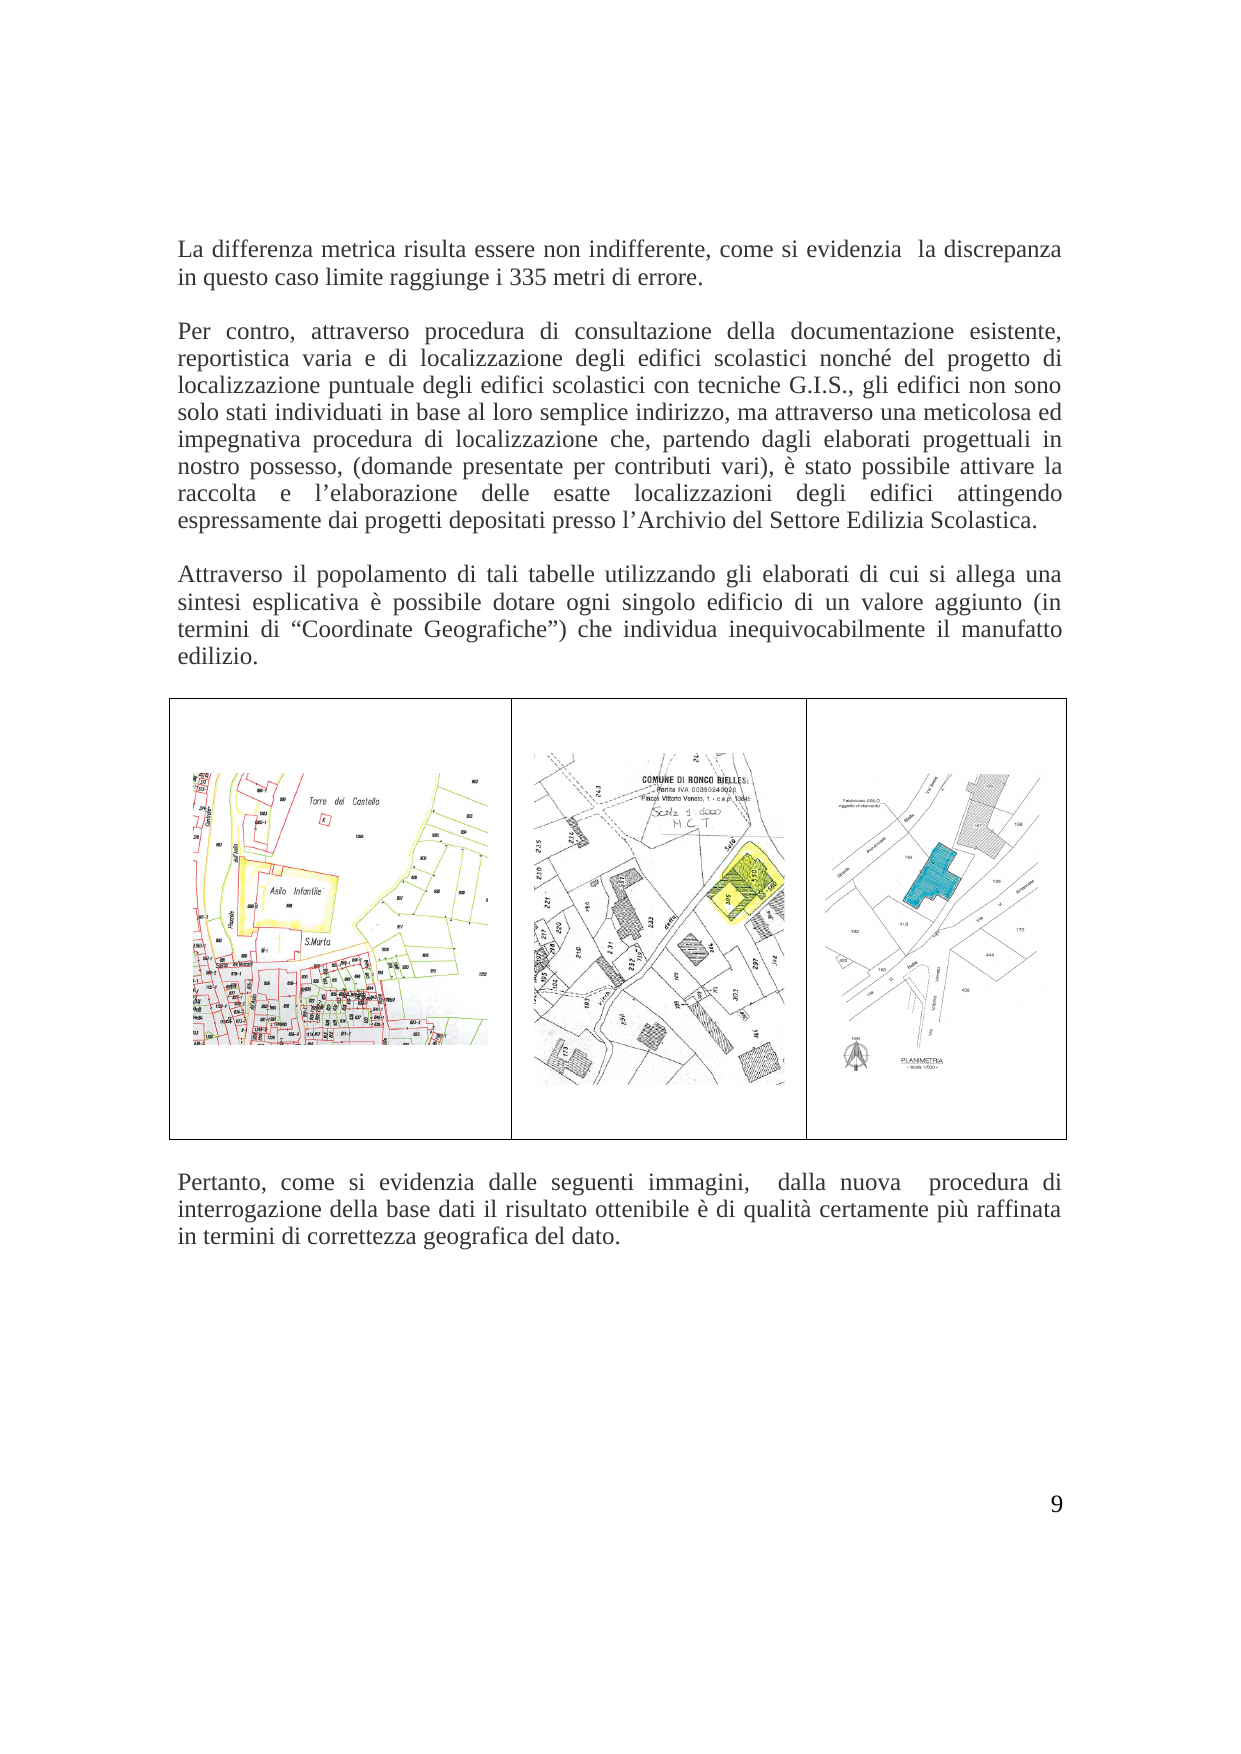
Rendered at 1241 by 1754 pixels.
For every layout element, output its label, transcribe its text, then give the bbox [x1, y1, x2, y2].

text Pertanto, come si evidenzia dalle seguenti immagini, dalla nuova procedura di interrogazione della base dati il risultato ottenibile è di qualità certamente più raffinata in termini di correttezza geografica del dato. [177, 1169, 1063, 1250]
text La differenza metrica risulta essere non indifferente, come si evidenzia la discrepanza in questo caso limite raggiunge i 335 metri di errore. [177, 236, 1063, 290]
picture [555, 753, 785, 1085]
picture [825, 763, 1049, 1076]
text Per contro, attraverso procedura di consultazione della documentazione esistente, reportistica varia e di localizzazione degli edifici scolastici nonché del progetto di localizzazione puntuale degli edifici scolastici con tecniche G.I.S., gli edifici non sono solo stati individuati in base al loro semplice indirizzo, ma attraverso una meticolosa ed impegnativa procedura di localizzazione che, partendo dagli elaborati progettuali in nostro possesso, (domande presentate per contributi vari), è stato possibile attivare la raccolta e l’elaborazione delle esatte localizzazioni degli edifici attingendo espressamente dai progetti depositati presso l’Archivio del Settore Edilizia Scolastica. [177, 317, 1063, 534]
text Attraverso il popolamento di tali tabelle utilizzando gli elaborati di cui si allega una sintesi esplicativa è possibile dotare ogni singolo edificio di un valore aggiunto (in termini di “Coordinate Geografiche”) che individua inequivocabilmente il manufatto edilizio. [177, 561, 1063, 669]
table_header [170, 699, 511, 1139]
table_header [807, 699, 1066, 1139]
picture [193, 773, 488, 1045]
table_header [512, 699, 806, 1139]
